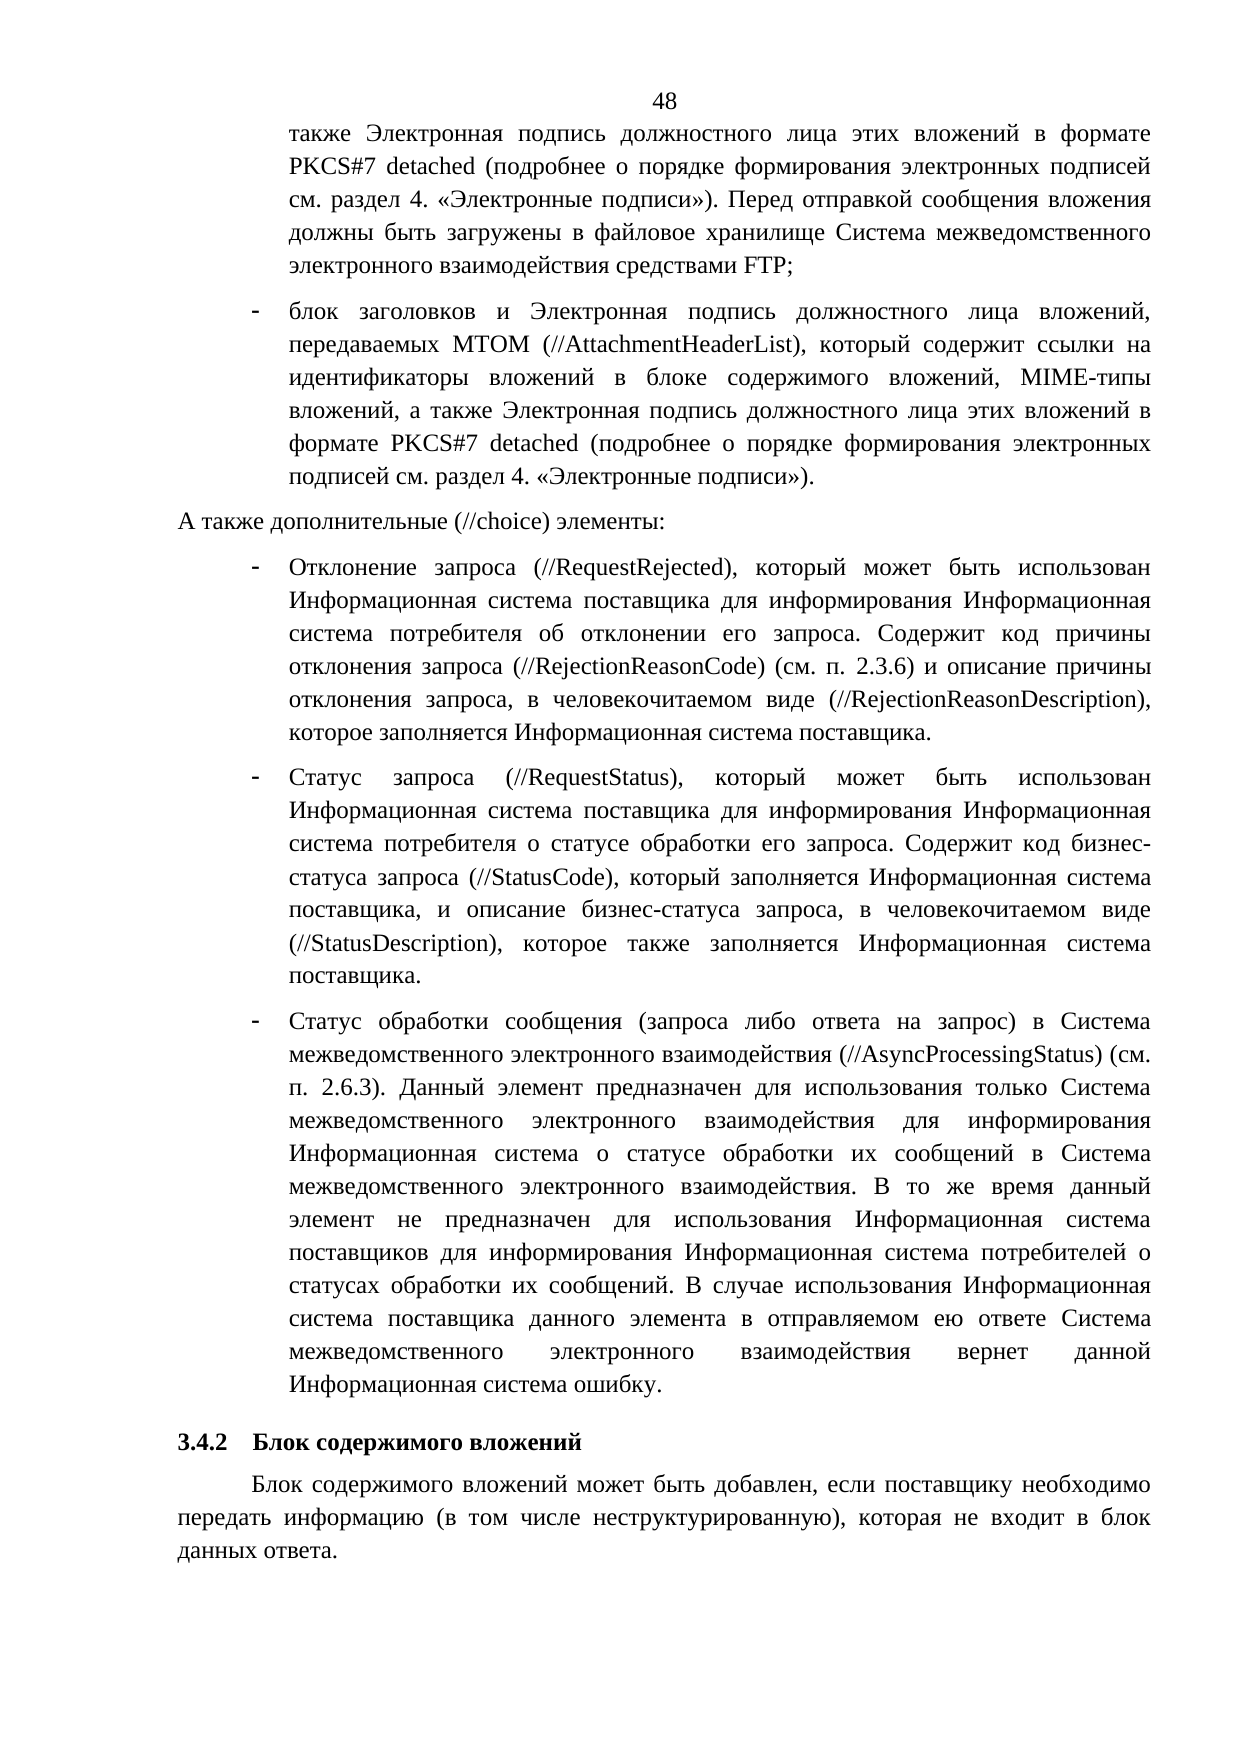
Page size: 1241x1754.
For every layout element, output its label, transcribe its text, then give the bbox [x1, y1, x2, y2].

text А также дополнительные (//choice) элементы: [177, 506, 1152, 535]
list Статус запроса (//RequestStatus), который может быть использован Информационная система поставщика для информирования Информационная система потребителя о статусе обработки его запроса. Содержит код бизнес-статуса запроса (//StatusCode), который заполняется Информационная система поставщика, и описание бизнес-статуса запроса, в человекочитаемом виде (//StatusDescription), которое также заполняется Информационная система поставщика. [251, 762, 1152, 989]
text Блок содержимого вложений может быть добавлен, если поставщику необходимо передать информацию (в том числе неструктурированную), которая не входит в блок данных ответа. [177, 1469, 1152, 1563]
subtitle Блок содержимого вложений [177, 1427, 1152, 1456]
list также Электронная подпись должностного лица этих вложений в формате PKCS#7 detached (подробнее о порядке формирования электронных подписей см. раздел 4. «Электронные подписи»). Перед отправкой сообщения вложения должны быть загружены в файловое хранилище Система межведомственного электронного взаимодействия средствами FTP; [251, 118, 1152, 279]
list Статус обработки сообщения (запроса либо ответа на запрос) в Система межведомственного электронного взаимодействия (//AsyncProcessingStatus) (см. п. 2.6.3). Данный элемент предназначен для использования только Система межведомственного электронного взаимодействия для информирования Информационная система о статусе обработки их сообщений в Система межведомственного электронного взаимодействия. В то же время данный элемент не предназначен для использования Информационная система поставщиков для информирования Информационная система потребителей о статусах обработки их сообщений. В случае использования Информационная система поставщика данного элемента в отправляемом ею ответе Система межведомственного электронного взаимодействия вернет данной Информационная система ошибку. [251, 1006, 1152, 1398]
list блок заголовков и Электронная подпись должностного лица вложений, передаваемых MTOM (//AttachmentHeaderList), который содержит ссылки на идентификаторы вложений в блоке содержимого вложений, MIME-типы вложений, а также Электронная подпись должностного лица этих вложений в формате PKCS#7 detached (подробнее о порядке формирования электронных подписей см. раздел 4. «Электронные подписи»). [251, 296, 1152, 489]
list Отклонение запроса (//RequestRejected), который может быть использован Информационная система поставщика для информирования Информационная система потребителя об отклонении его запроса. Содержит код причины отклонения запроса (//RejectionReasonCode) (см. п. 2.3.6) и описание причины отклонения запроса, в человекочитаемом виде (//RejectionReasonDescription), которое заполняется Информационная система поставщика. [251, 552, 1152, 746]
